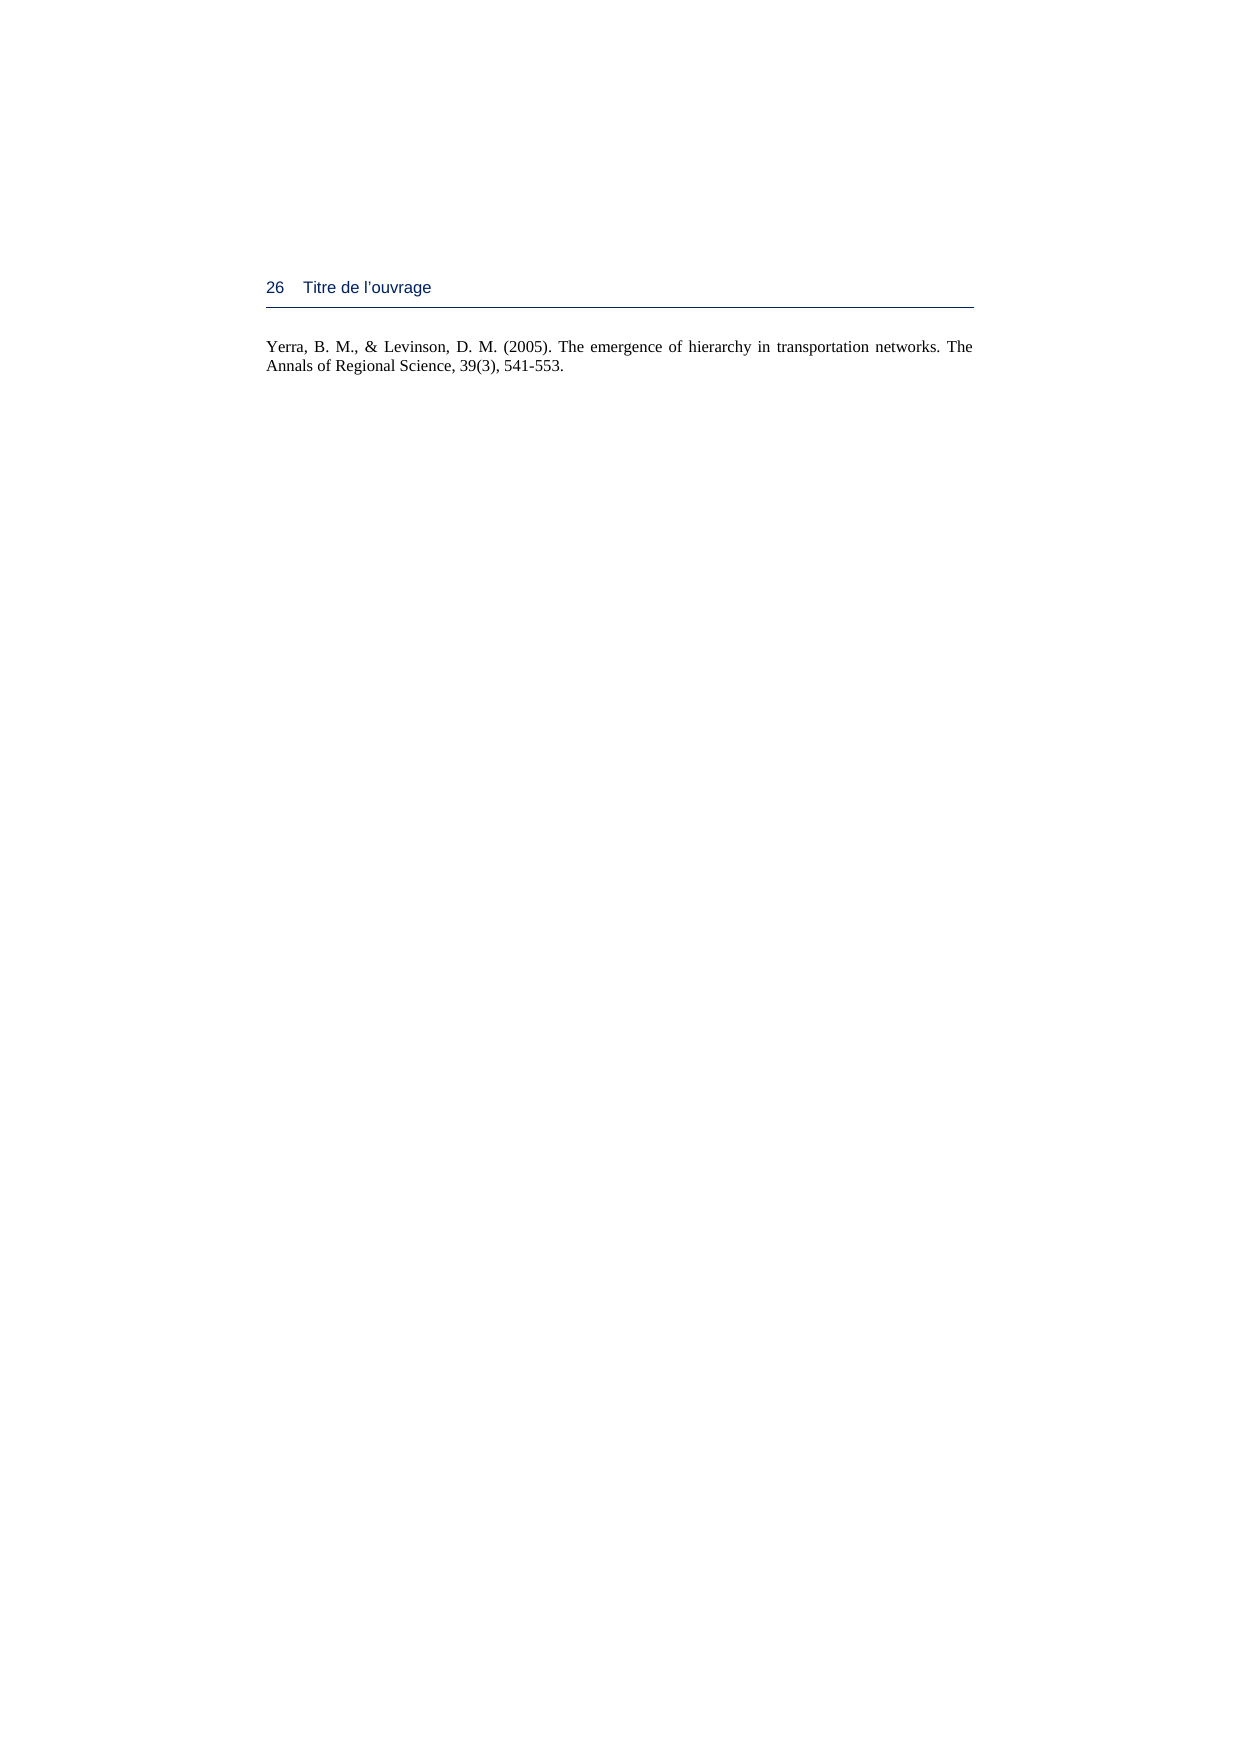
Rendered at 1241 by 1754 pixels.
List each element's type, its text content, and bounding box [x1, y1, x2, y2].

text Yerra, B. M., & Levinson, D. M. (2005). The emergence of hierarchy in transportation networks. The Annals of Regional Science, 39(3), 541-553. [266, 337, 974, 375]
